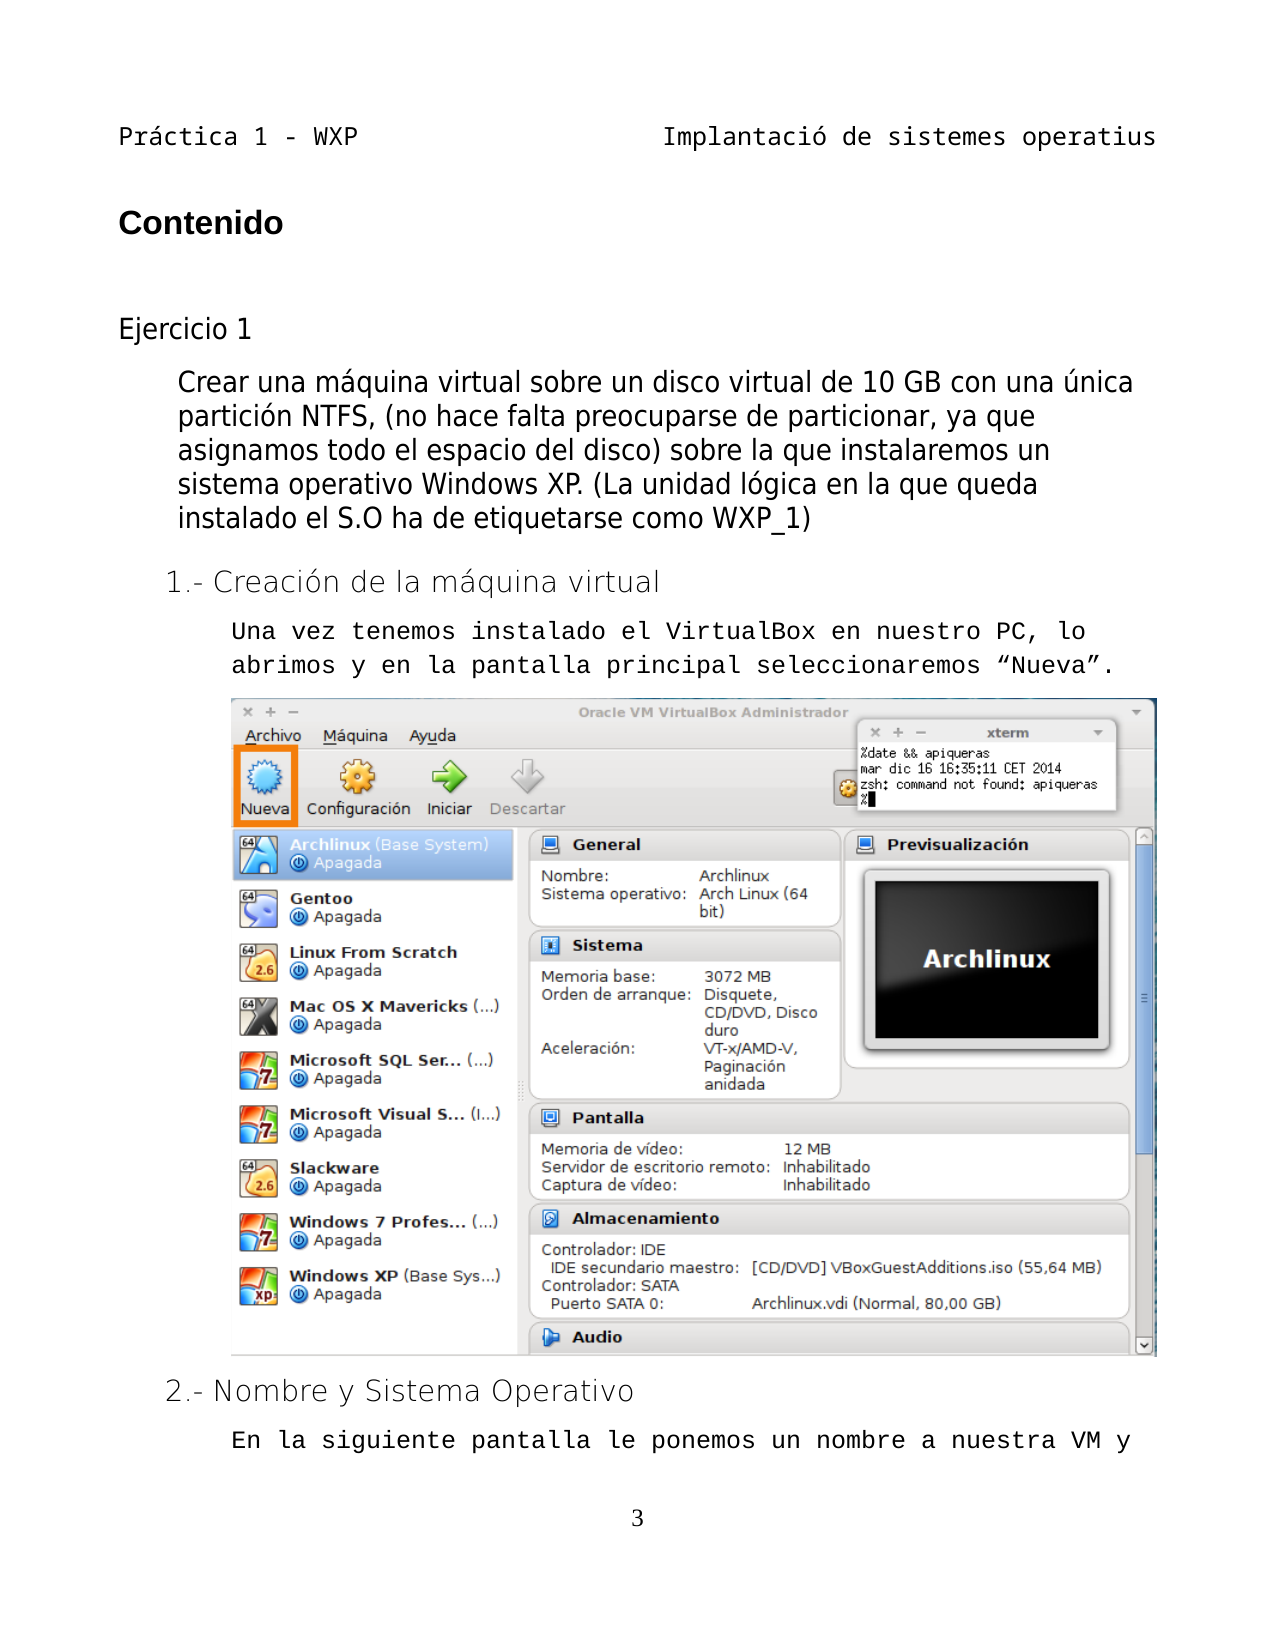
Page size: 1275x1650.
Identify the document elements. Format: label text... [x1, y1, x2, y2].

text Ejercicio 1 [118, 313, 1157, 347]
text Una vez tenemos instalado el VirtualBox en nuestro PC, lo abrimos y en la pantalla principal seleccionaremos “Nueva”. [231, 618, 1157, 681]
text Contenido [118, 202, 1157, 241]
list Creación de la máquina virtual [156, 565, 1157, 599]
text Crear una máquina virtual sobre un disco virtual de 10 GB con una única partición NTFS, (no hace falta preocuparse de particionar, ya que asignamos todo el espacio del disco) sobre la que instalaremos un sistema operativo Windows XP. (La unidad lógica en la que queda instalado el S.O ha de etiquetarse como WXP_1) [177, 366, 1157, 536]
picture [231, 698, 1157, 1357]
text En la siguiente pantalla le ponemos un nombre a nuestra VM y [231, 1428, 1157, 1456]
list Nombre y Sistema Operativo [156, 1375, 1157, 1409]
